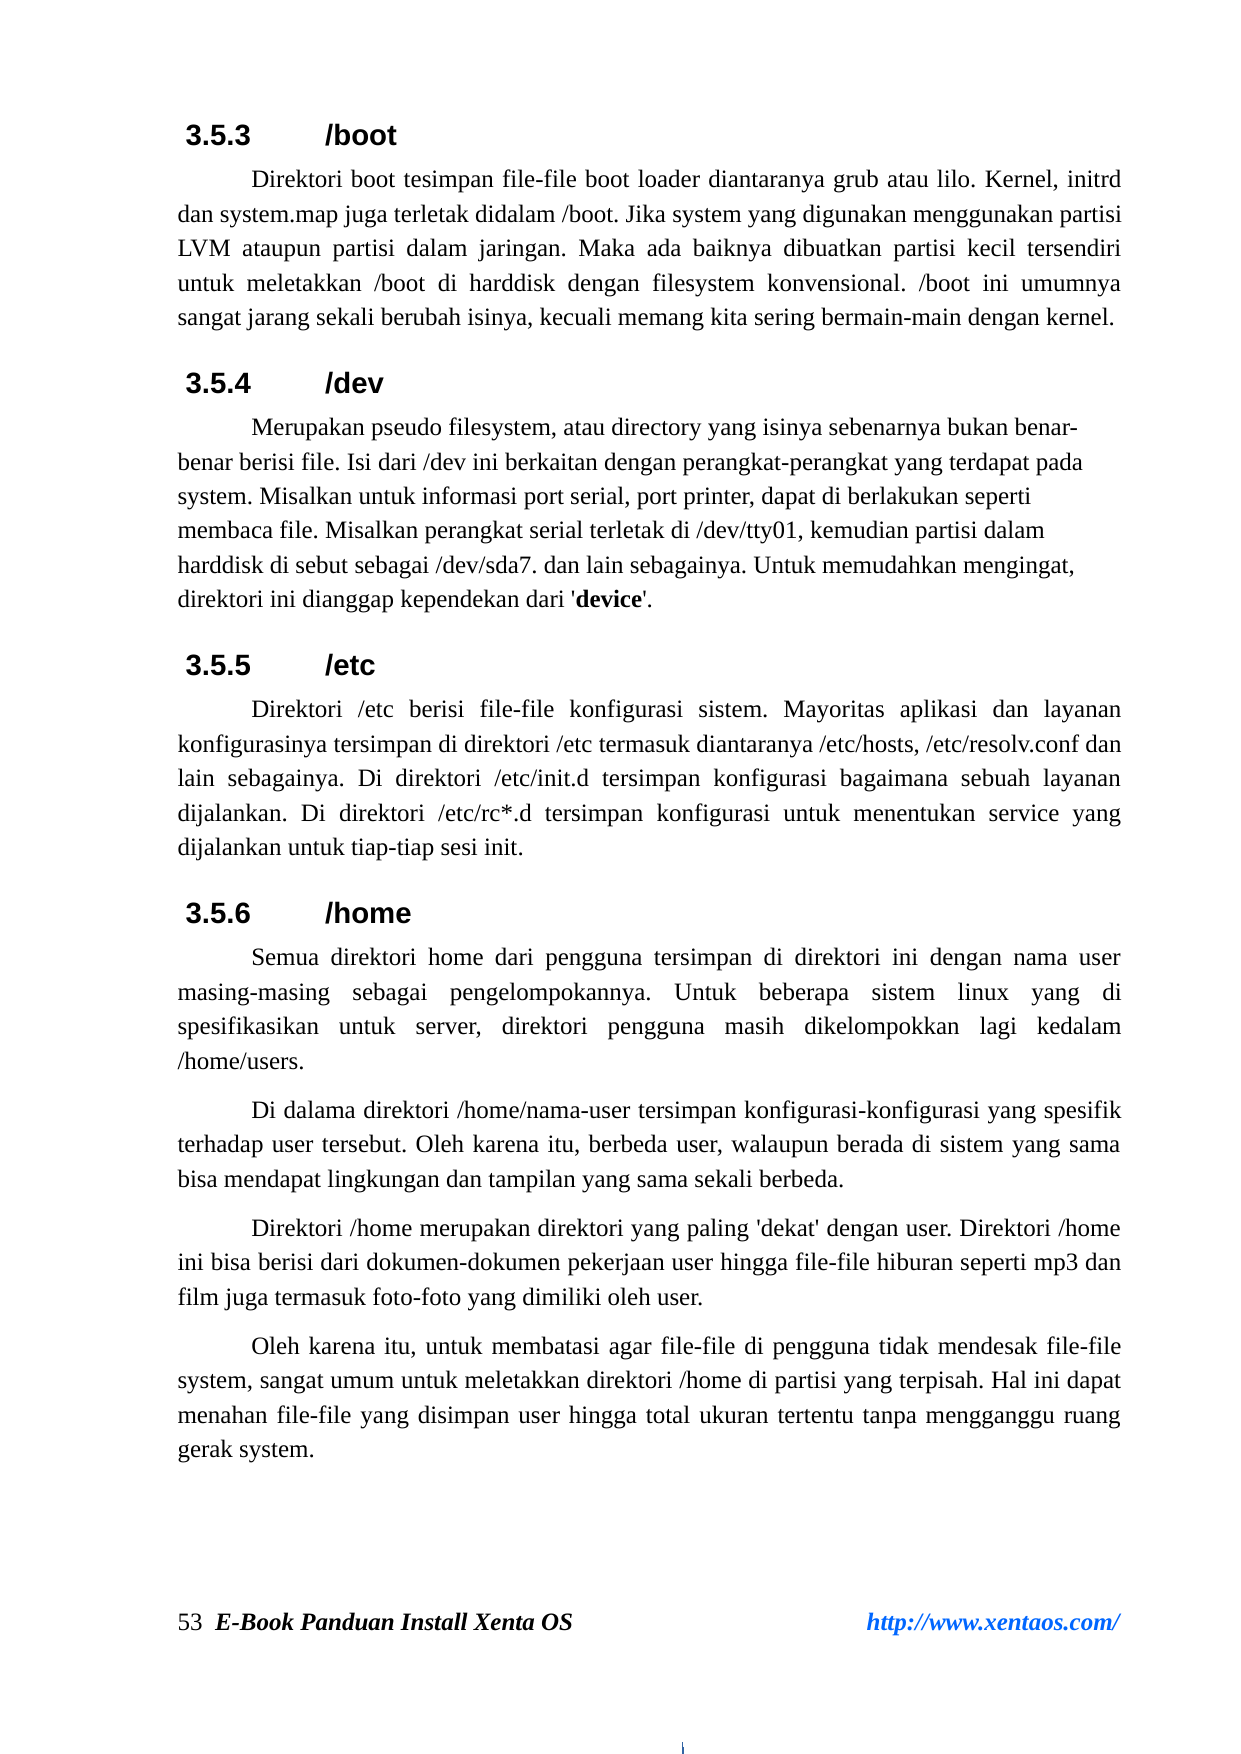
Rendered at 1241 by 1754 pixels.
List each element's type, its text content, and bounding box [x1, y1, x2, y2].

subtitle /home [177, 896, 1122, 930]
text Direktori /home merupakan direktori yang paling 'dekat' dengan user. Direktori /home ini bisa berisi dari dokumen-dokumen pekerjaan user hingga file-file hiburan seperti mp3 dan film juga termasuk foto-foto yang dimiliki oleh user. [177, 1213, 1122, 1311]
subtitle /dev [177, 366, 1122, 400]
text Direktori /etc berisi file-file konfigurasi sistem. Mayoritas aplikasi dan layanan konfigurasinya tersimpan di direktori /etc termasuk diantaranya /etc/hosts, /etc/resolv.conf dan lain sebagainya. Di direktori /etc/init.d tersimpan konfigurasi bagaimana sebuah layanan dijalankan. Di direktori /etc/rc*.d tersimpan konfigurasi untuk menentukan service yang dijalankan untuk tiap-tiap sesi init. [177, 694, 1122, 861]
subtitle /boot [177, 118, 1122, 152]
text Di dalama direktori /home/nama-user tersimpan konfigurasi-konfigurasi yang spesifik terhadap user tersebut. Oleh karena itu, berbeda user, walaupun berada di sistem yang sama bisa mendapat lingkungan dan tampilan yang sama sekali berbeda. [177, 1095, 1122, 1192]
text Merupakan pseudo filesystem, atau directory yang isinya sebenarnya bukan benar-benar berisi file. Isi dari /dev ini berkaitan dengan perangkat-perangkat yang terdapat pada system. Misalkan untuk informasi port serial, port printer, dapat di berlakukan seperti membaca file. Misalkan perangkat serial terletak di /dev/tty01, kemudian partisi dalam harddisk di sebut sebagai /dev/sda7. dan lain sebagainya. Untuk memudahkan mengingat, direktori ini dianggap kependekan dari 'device'. [177, 412, 1122, 613]
text Direktori boot tesimpan file-file boot loader diantaranya grub atau lilo. Kernel, initrd dan system.map juga terletak didalam /boot. Jika system yang digunakan menggunakan partisi LVM ataupun partisi dalam jaringan. Maka ada baiknya dibuatkan partisi kecil tersendiri untuk meletakkan /boot di harddisk dengan filesystem konvensional. /boot ini umumnya sangat jarang sekali berubah isinya, kecuali memang kita sering bermain-main dengan kernel. [177, 164, 1122, 331]
text Oleh karena itu, untuk membatasi agar file-file di pengguna tidak mendesak file-file system, sangat umum untuk meletakkan direktori /home di partisi yang terpisah. Hal ini dapat menahan file-file yang disimpan user hingga total ukuran tertentu tanpa mengganggu ruang gerak system. [177, 1331, 1122, 1463]
text Semua direktori home dari pengguna tersimpan di direktori ini dengan nama user masing-masing sebagai pengelompokannya. Untuk beberapa sistem linux yang di spesifikasikan untuk server, direktori pengguna masih dikelompokkan lagi kedalam /home/users. [177, 942, 1122, 1074]
subtitle /etc [177, 648, 1122, 682]
